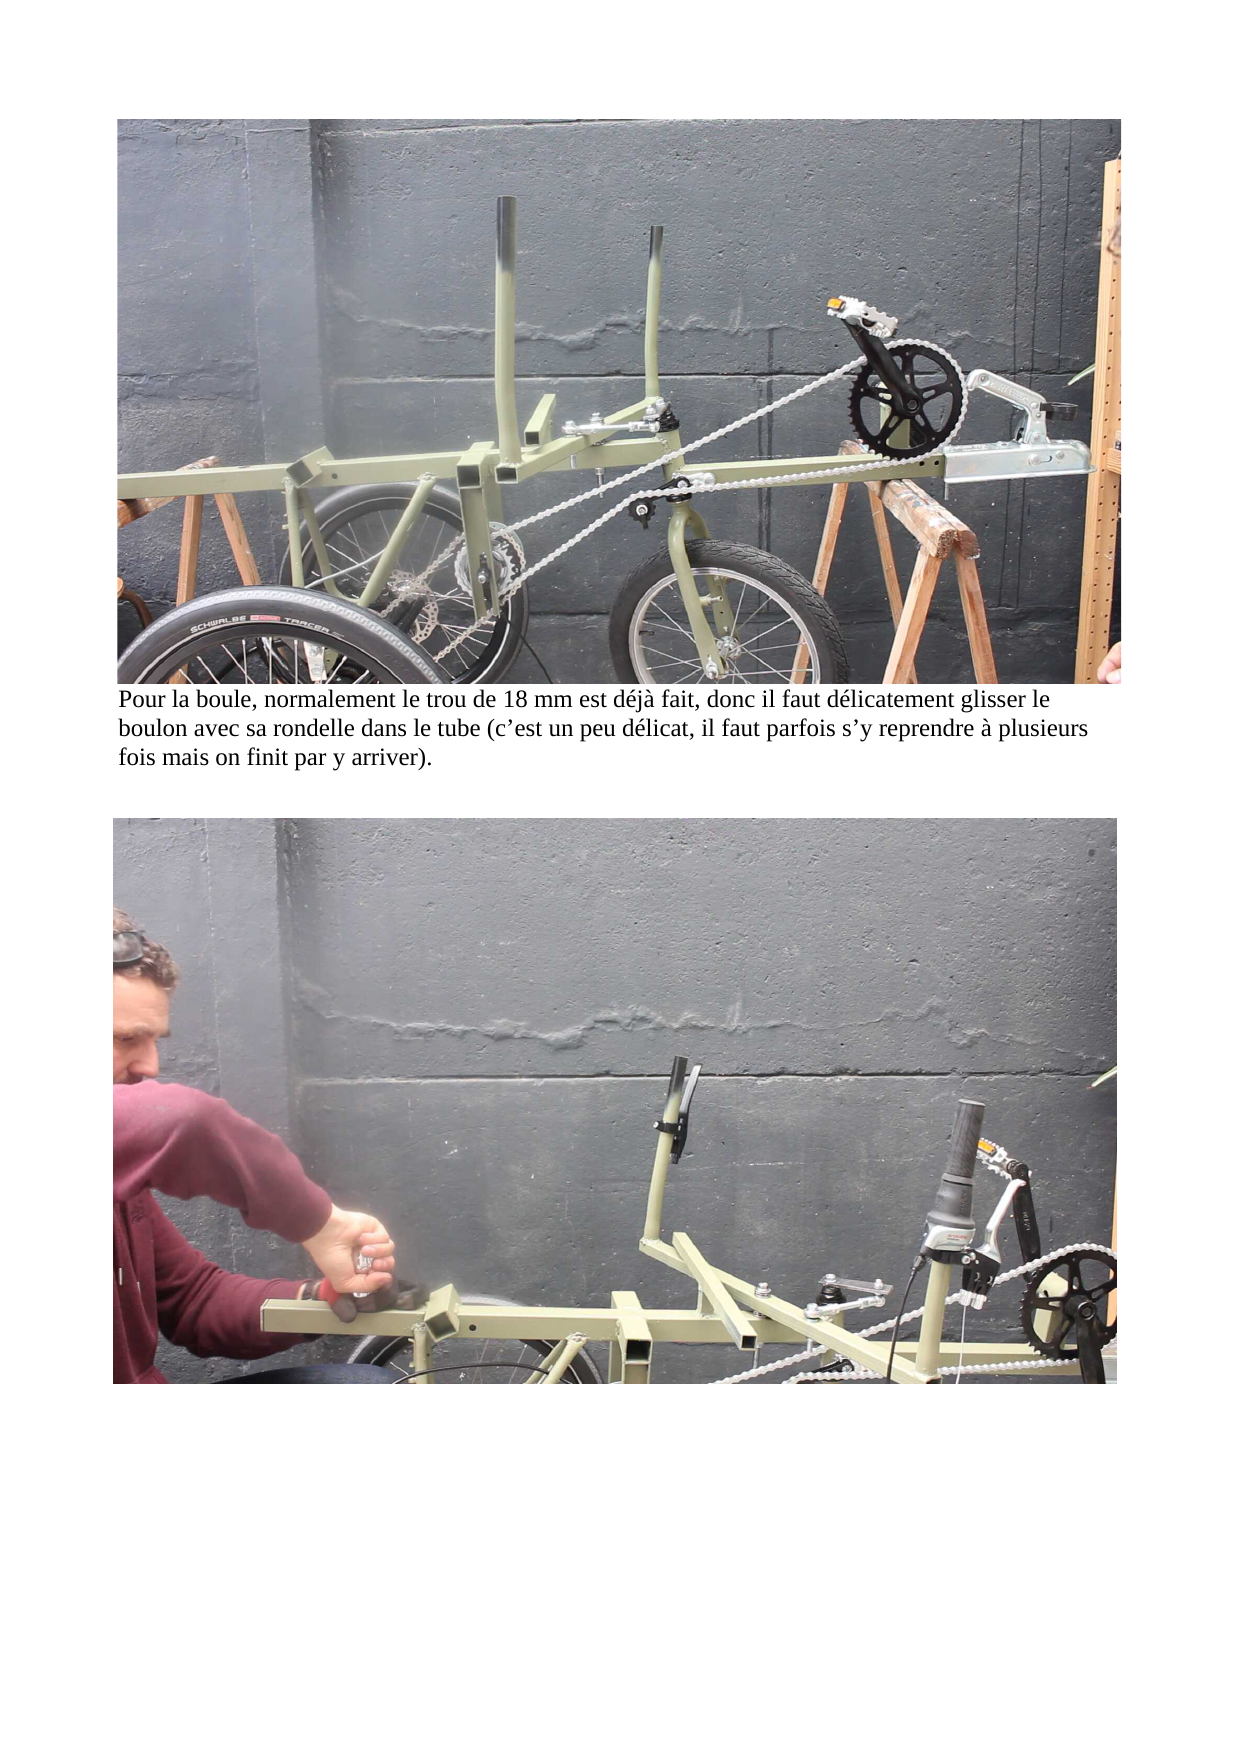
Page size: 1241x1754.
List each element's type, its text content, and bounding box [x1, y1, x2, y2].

text Pour la boule, normalement le trou de 18 mm est déjà fait, donc il faut délicatement glisser le [118, 684, 1122, 713]
picture [117, 119, 1122, 684]
picture [113, 818, 1117, 1384]
text boulon avec sa rondelle dans le tube (c’est un peu délicat, il faut parfois s’y reprendre à plusieurs fois mais on finit par y arriver). [118, 713, 1122, 770]
